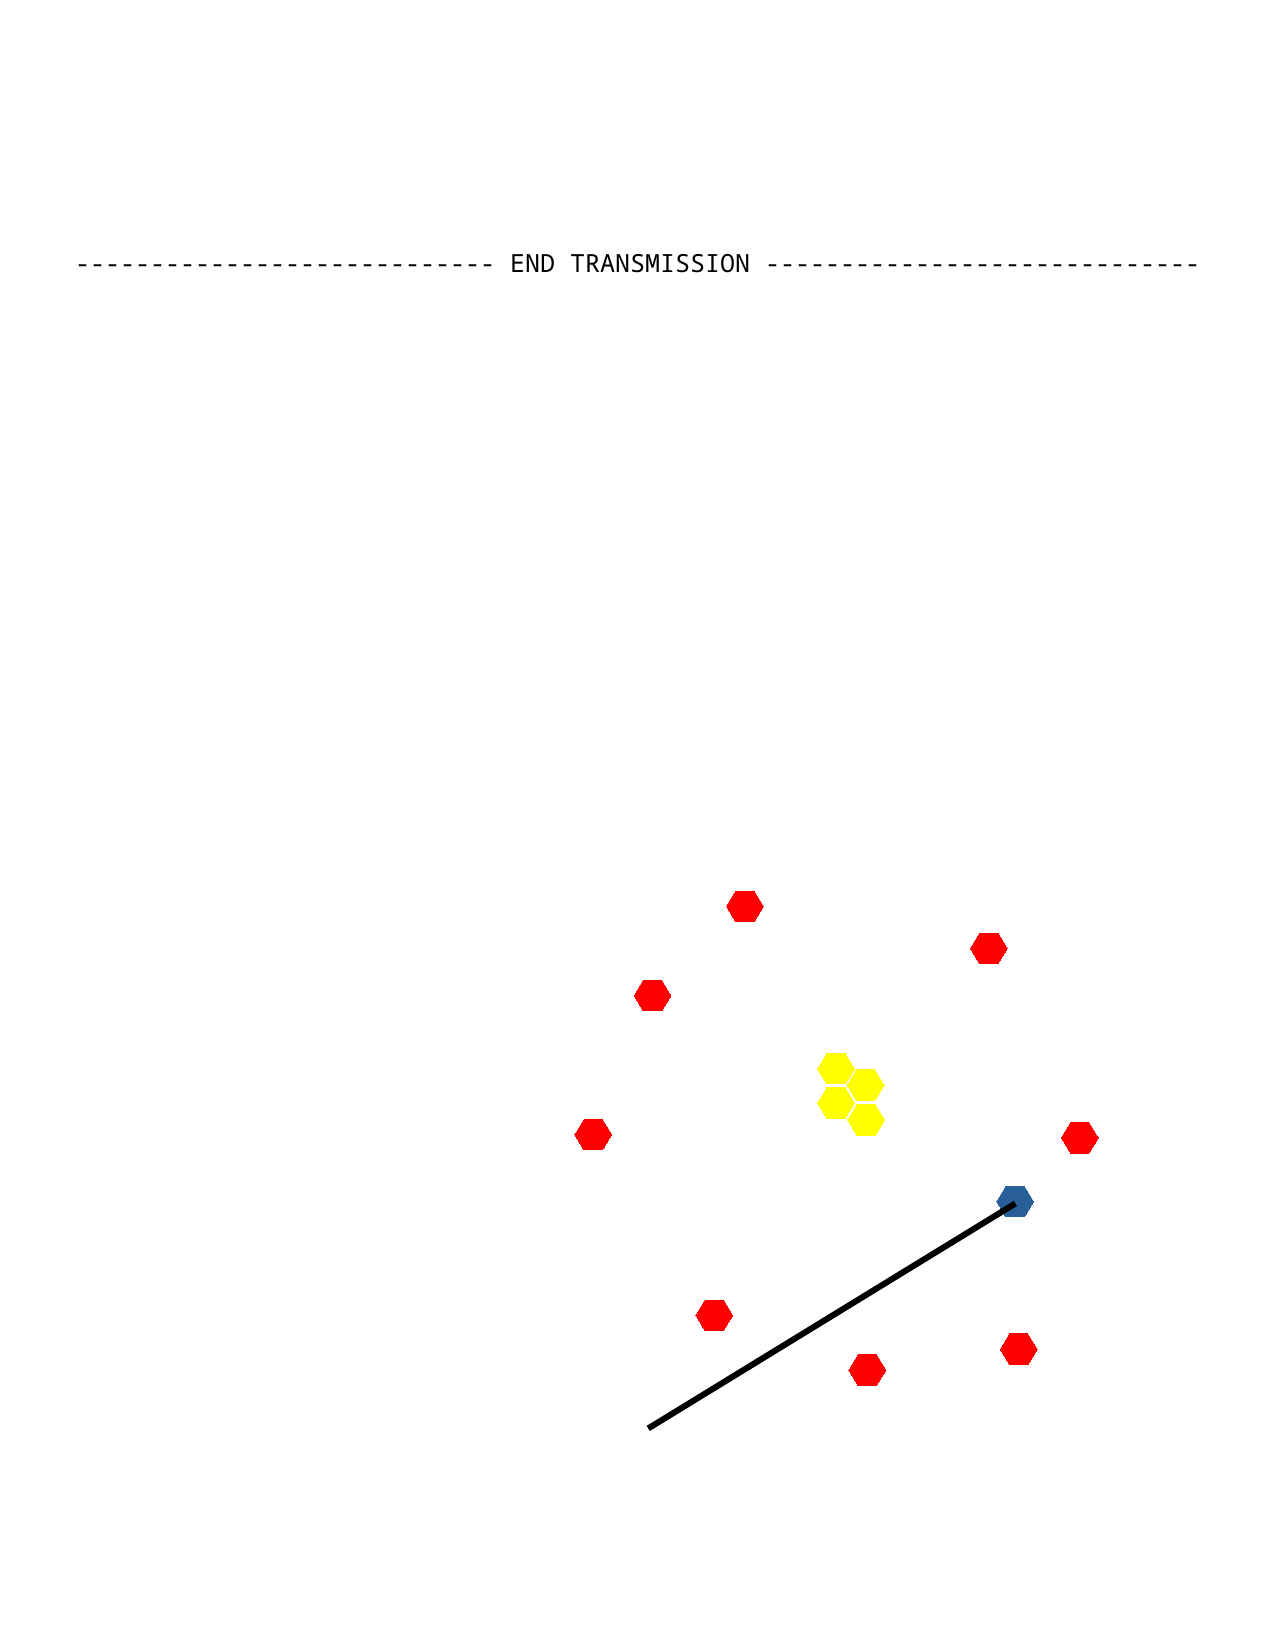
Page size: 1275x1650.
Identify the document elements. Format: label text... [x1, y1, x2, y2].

text ---------------------------- END TRANSMISSION ----------------------------- [75, 211, 1200, 279]
